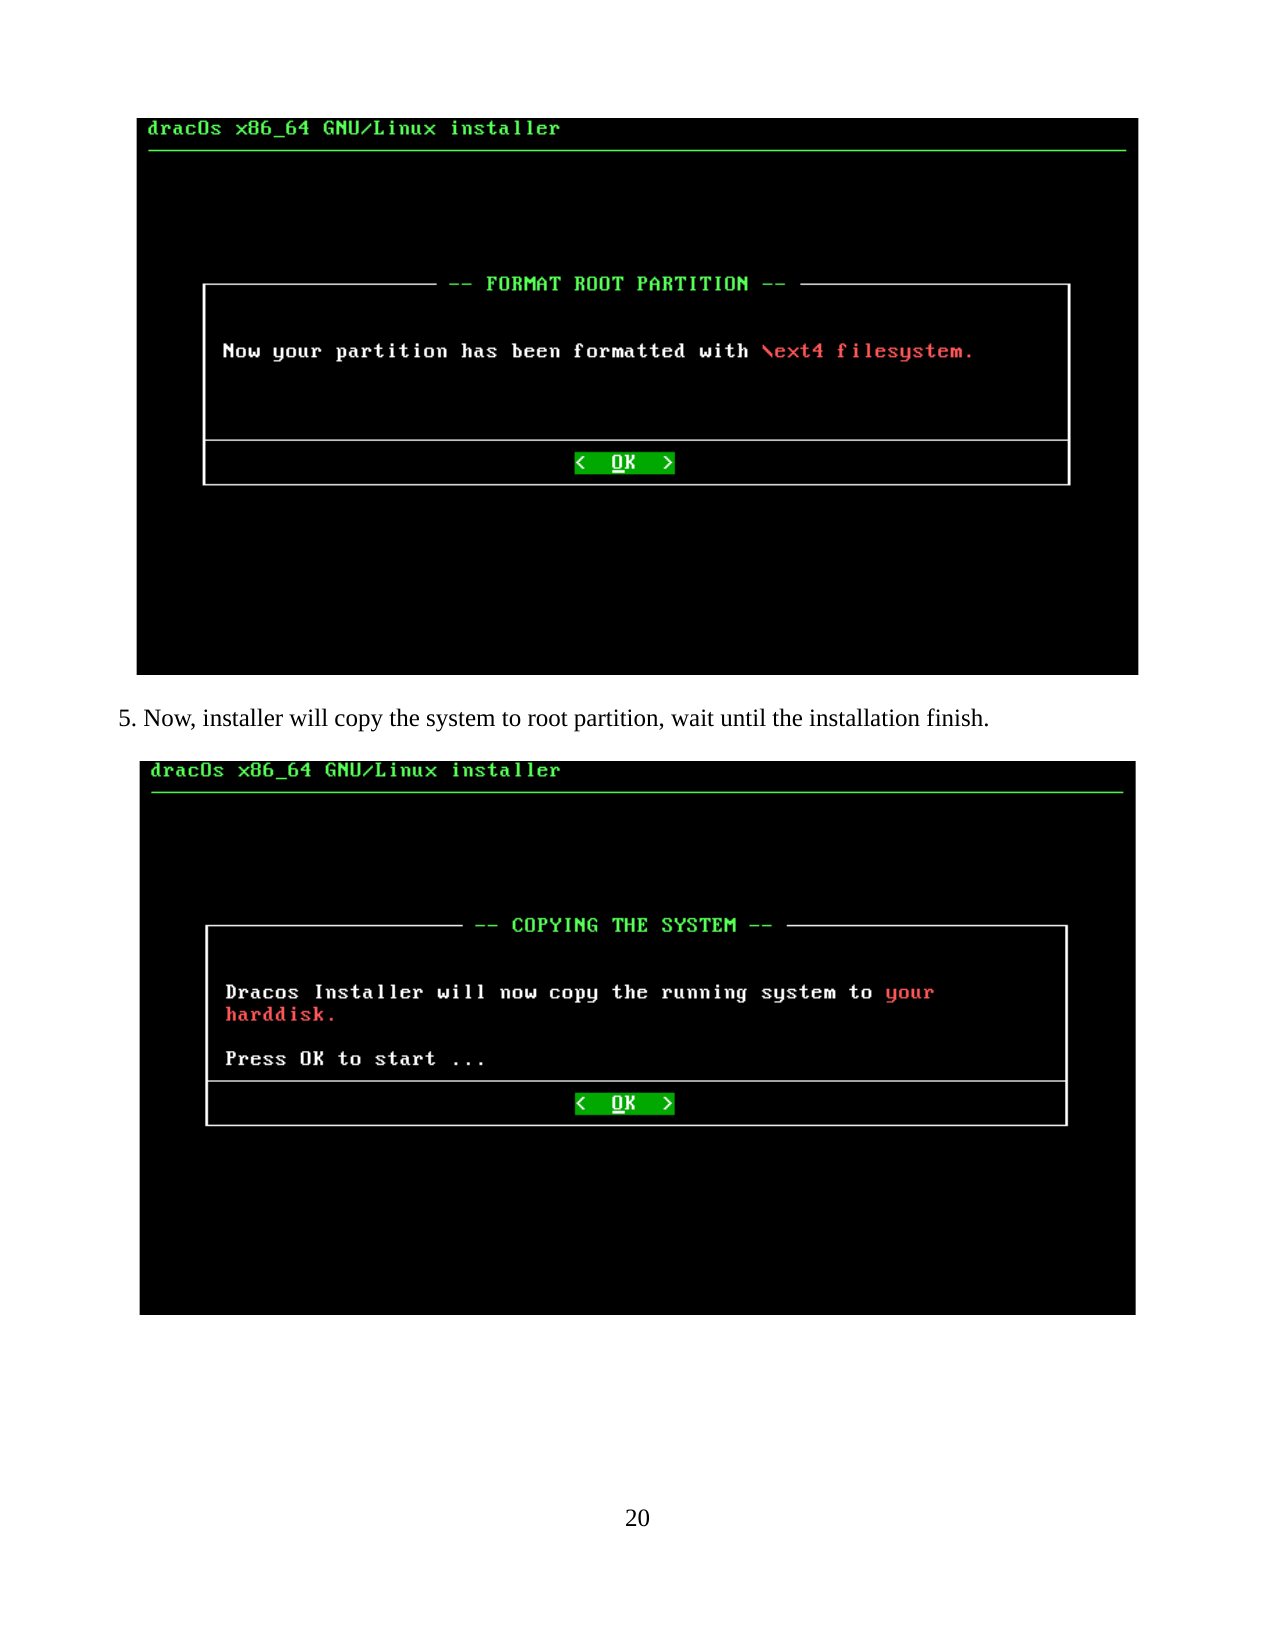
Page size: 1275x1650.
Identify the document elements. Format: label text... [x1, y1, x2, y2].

picture [136, 118, 1139, 675]
picture [139, 761, 1136, 1315]
text 5. Now, installer will copy the system to root partition, wait until the installation finish. [118, 703, 1157, 732]
